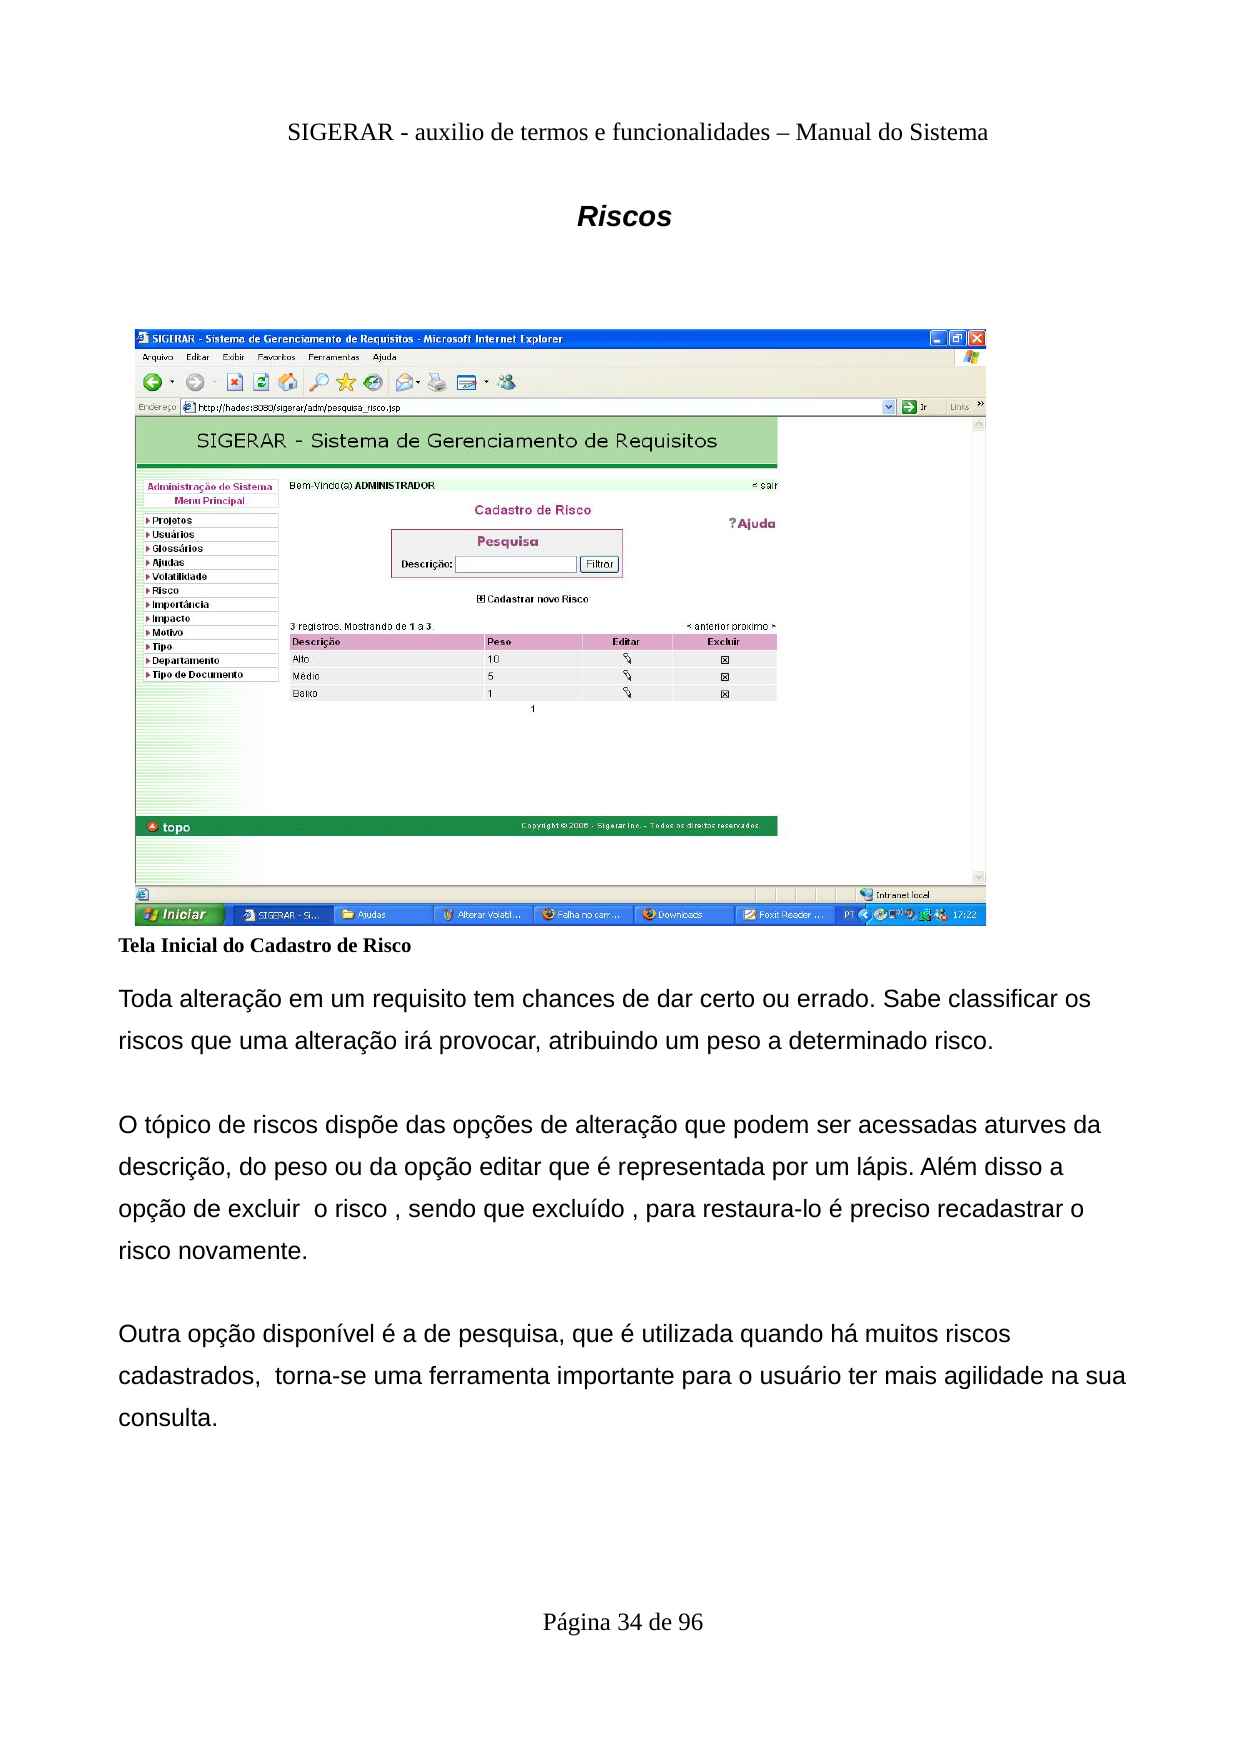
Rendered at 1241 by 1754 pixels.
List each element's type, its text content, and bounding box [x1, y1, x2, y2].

text Tela Inicial do Cadastro de Risco [118, 934, 1134, 957]
picture [134, 329, 987, 926]
subtitle Riscos [118, 200, 1134, 233]
text Outra opção disponível é a de pesquisa, que é utilizada quando há muitos riscos cadastrados, torna-se uma ferramenta importante para o usuário ter mais agilidade na sua consulta. [118, 1320, 1134, 1432]
text O tópico de riscos dispõe das opções de alteração que podem ser acessadas aturves da descrição, do peso ou da opção editar que é representada por um lápis. Além disso a opção de excluir o risco , sendo que excluído , para restaura-lo é preciso recadastrar o risco novamente. [118, 1111, 1134, 1264]
text Toda alteração em um requisito tem chances de dar certo ou errado. Sabe classificar os riscos que uma alteração irá provocar, atribuindo um peso a determinado risco. [118, 985, 1134, 1055]
